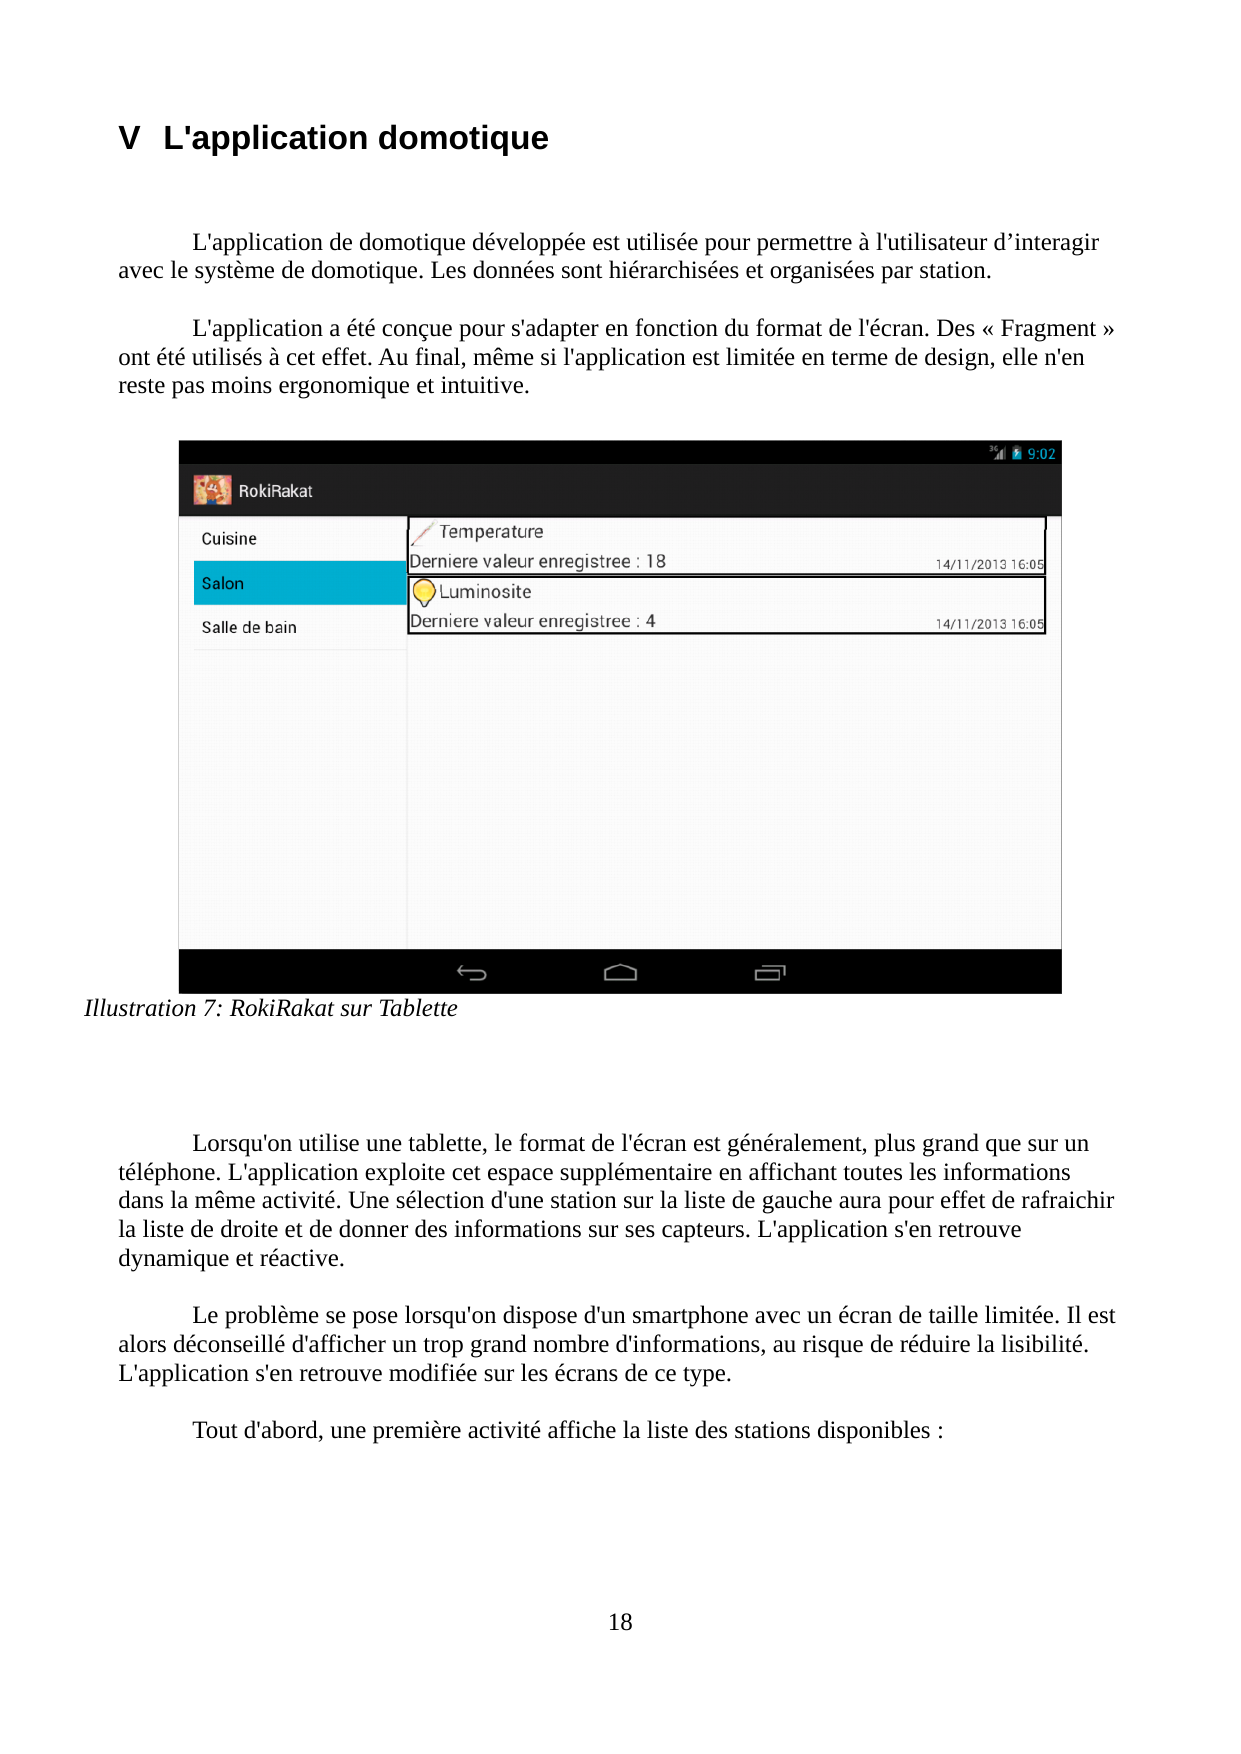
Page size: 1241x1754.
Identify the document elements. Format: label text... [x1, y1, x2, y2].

text Illustration 7: RokiRakat sur Tablette [84, 441, 1156, 1022]
text Tout d'abord, une première activité affiche la liste des stations disponibles : [118, 1415, 1122, 1444]
text Lorsqu'on utilise une tablette, le format de l'écran est généralement, plus grand que sur un téléphone. L'application exploite cet espace supplémentaire en affichant toutes les informations dans la même activité. Une sélection d'une station sur la liste de gauche aura pour effet de rafraichir la liste de droite et de donner des informations sur ses capteurs. L'application s'en retrouve dynamique et réactive. [118, 1128, 1122, 1272]
text L'application a été conçue pour s'adapter en fonction du format de l'écran. Des « Fragment » ont été utilisés à cet effet. Au final, même si l'application est limitée en terme de design, elle n'en reste pas moins ergonomique et intuitive. [118, 313, 1122, 399]
text Le problème se pose lorsqu'on dispose d'un smartphone avec un écran de taille limitée. Il est alors déconseillé d'afficher un trop grand nombre d'informations, au risque de réduire la lisibilité. L'application s'en retrouve modifiée sur les écrans de ce type. [118, 1300, 1122, 1387]
subtitle L'application domotique [118, 118, 1122, 157]
picture [178, 440, 1062, 994]
text L'application de domotique développée est utilisée pour permettre à l'utilisateur d’interagir avec le système de domotique. Les données sont hiérarchisées et organisées par station. [118, 227, 1122, 284]
